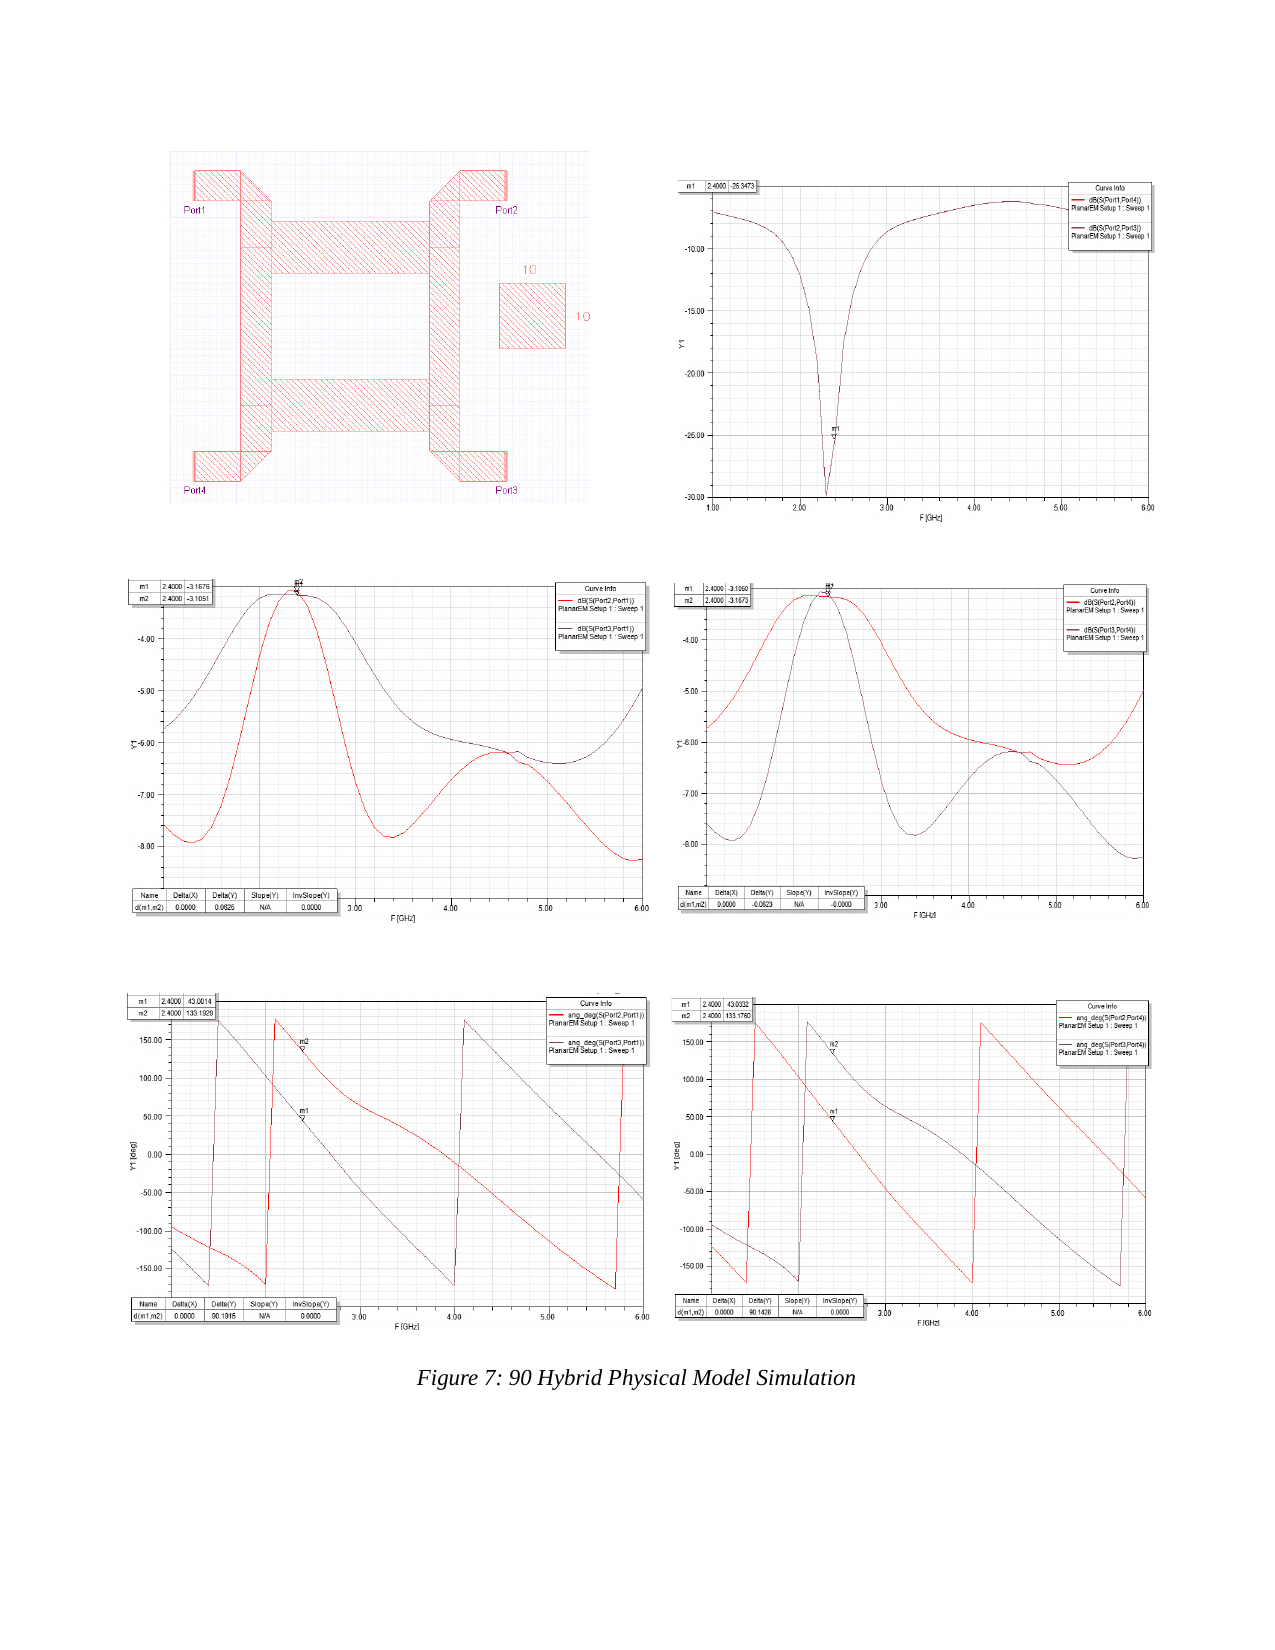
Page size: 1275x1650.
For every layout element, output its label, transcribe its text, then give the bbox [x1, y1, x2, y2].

picture [673, 583, 1149, 918]
picture [671, 997, 1152, 1326]
table_header [119, 119, 642, 538]
table_cell [643, 539, 1158, 957]
table_cell [119, 539, 642, 957]
picture [123, 993, 651, 1330]
picture [169, 151, 590, 504]
table_cell [643, 958, 1158, 1364]
table_header [643, 119, 1158, 538]
table_cell [119, 958, 642, 1364]
picture [128, 579, 650, 923]
picture [677, 180, 1155, 522]
text Figure 7: 90 Hybrid Physical Model Simulation [118, 1365, 1157, 1390]
